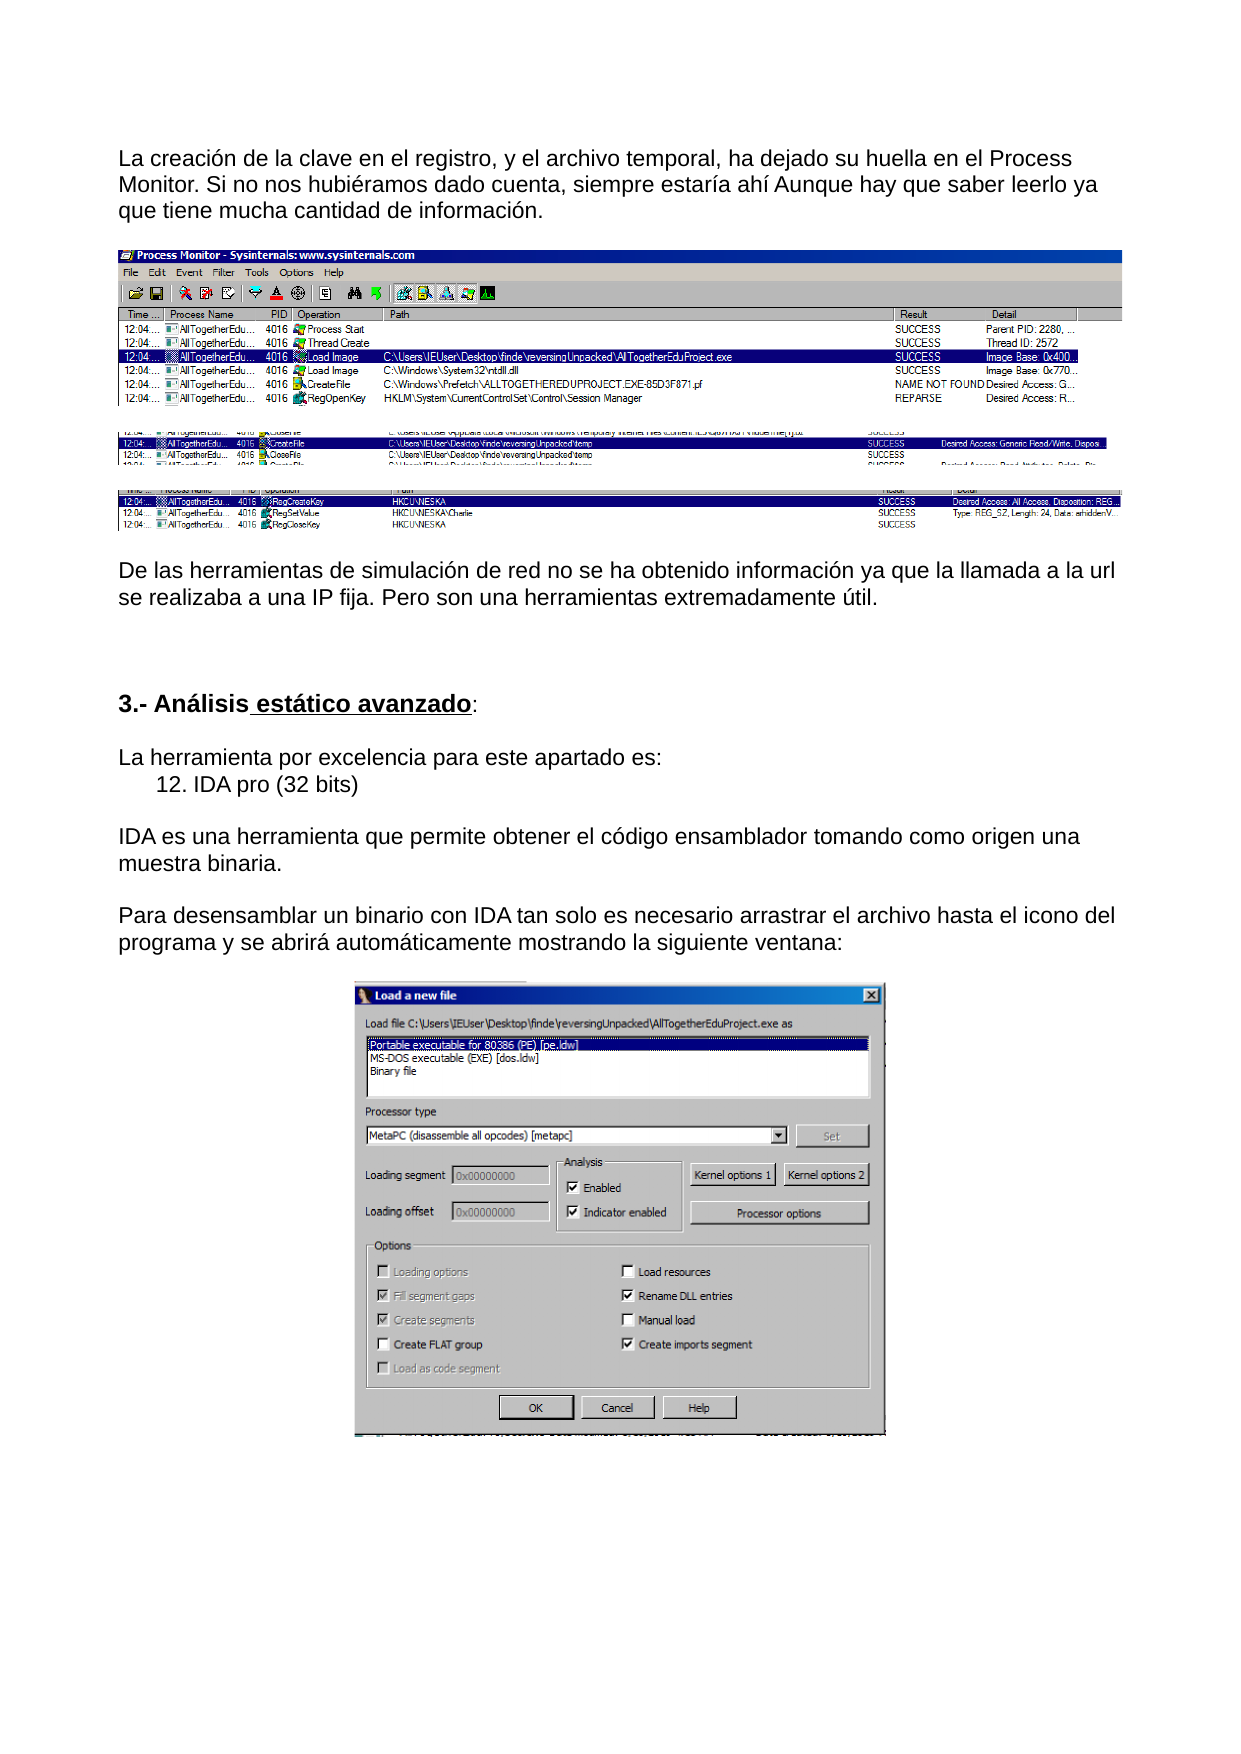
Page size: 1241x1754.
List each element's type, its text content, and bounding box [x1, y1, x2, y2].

text De las herramientas de simulación de red no se ha obtenido información ya que la llamada a la url se realizaba a una IP fija. Pero son una herramientas extremadamente útil. [118, 557, 1122, 610]
text 3.- Análisis estático avanzado: [118, 689, 1122, 718]
picture [354, 981, 886, 1437]
picture [118, 250, 1123, 406]
text IDA es una herramienta que permite obtener el código ensamblador tomando como origen una muestra binaria. [118, 823, 1122, 876]
text La creación de la clave en el registro, y el archivo temporal, ha dejado su huella en el Process Monitor. Si no nos hubiéramos dado cuenta, siempre estaría ahí Aunque hay que saber leerlo ya que tiene mucha cantidad de información. [118, 144, 1122, 223]
picture [118, 432, 1123, 465]
picture [118, 490, 1123, 531]
text La herramienta por excelencia para este apartado es: [118, 744, 1122, 771]
list IDA pro (32 bits) [156, 771, 1122, 797]
text Para desensamblar un binario con IDA tan solo es necesario arrastrar el archivo hasta el icono del programa y se abrirá automáticamente mostrando la siguiente ventana: [118, 902, 1122, 955]
